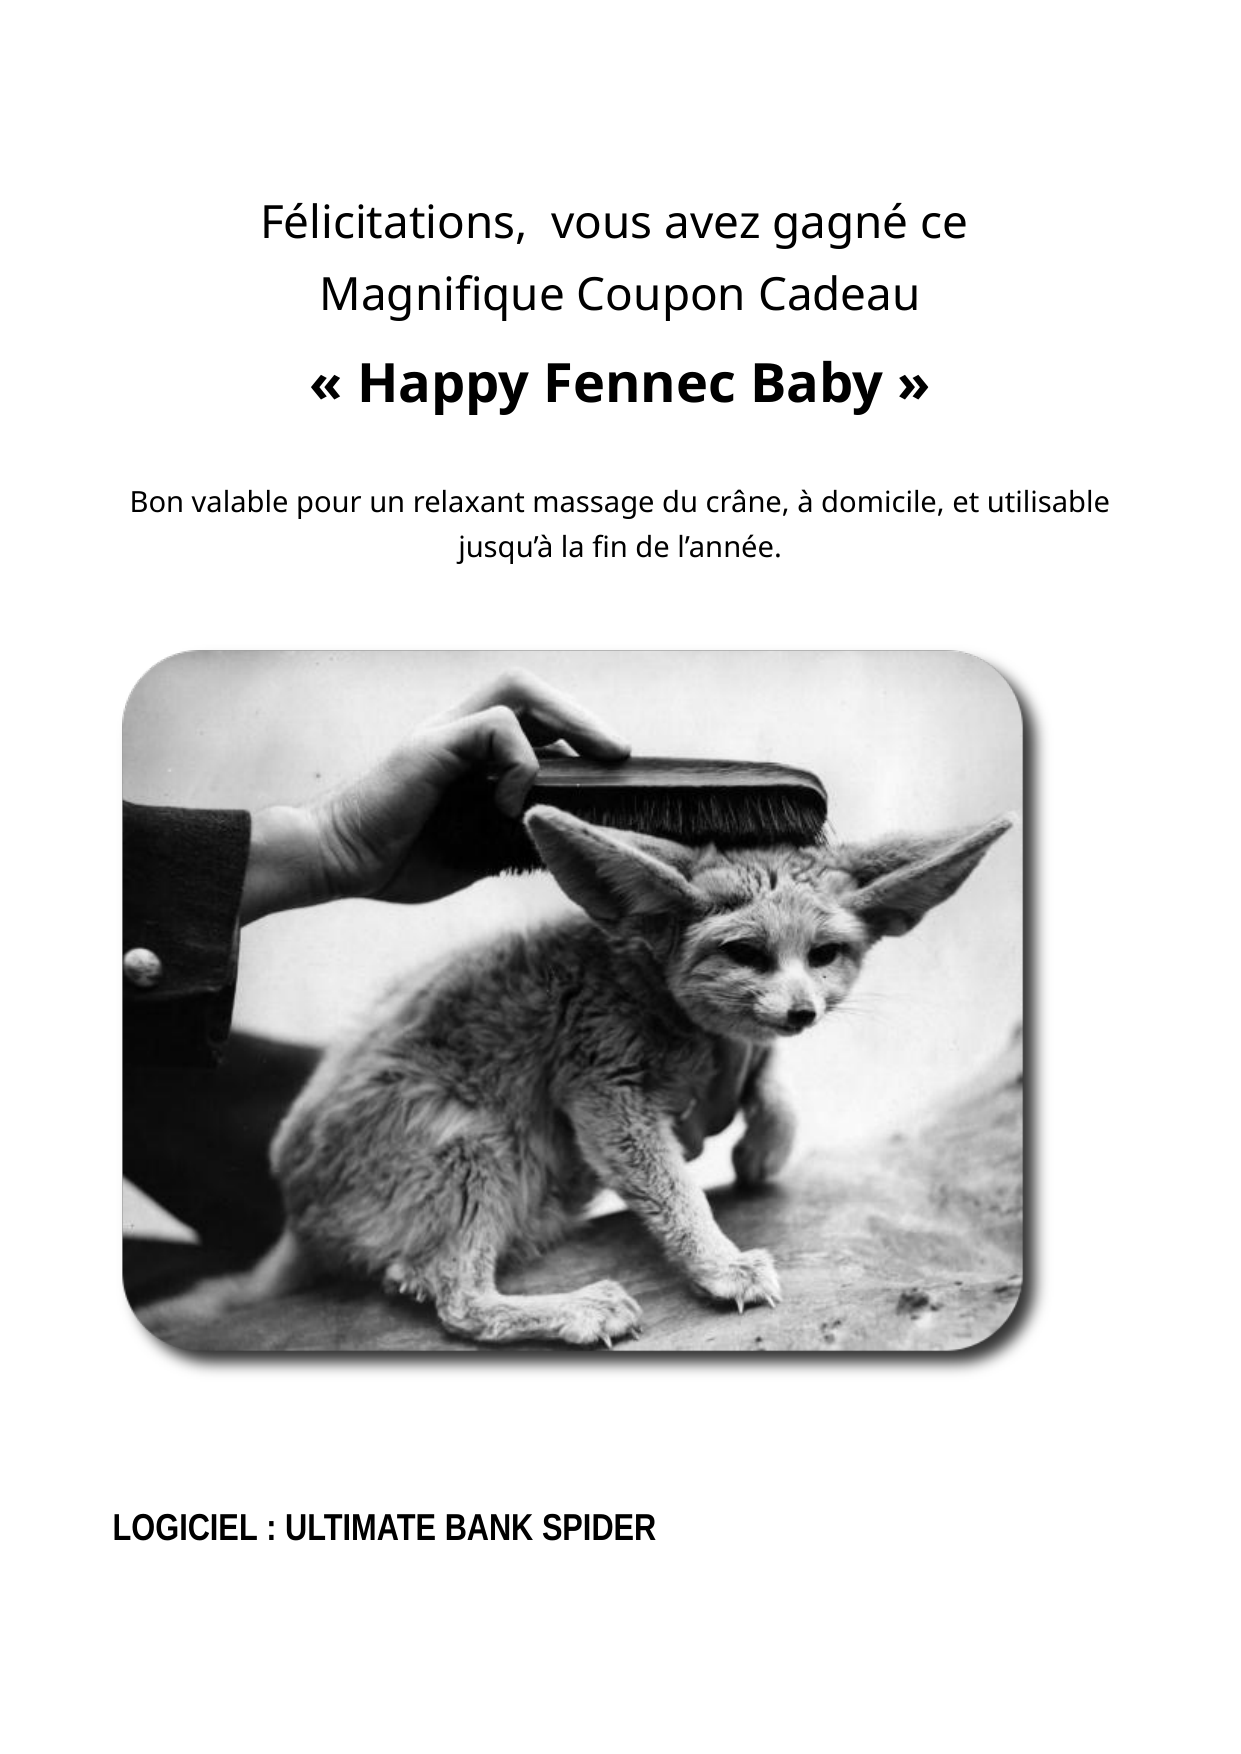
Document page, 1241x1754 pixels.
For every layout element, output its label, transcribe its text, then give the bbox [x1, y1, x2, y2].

text Félicitations, vous avez gagné ce Magnifique Coupon Cadeau [112, 190, 1128, 324]
picture [112, 640, 1058, 1386]
text Bon valable pour un relaxant massage du crâne, à domicile, et utilisable jusqu’à la fin de l’année. [112, 481, 1128, 566]
text LOGICIEL : ULTIMATE BANK SPIDER [112, 1505, 1128, 1548]
text « Happy Fennec Baby » [112, 344, 1128, 418]
